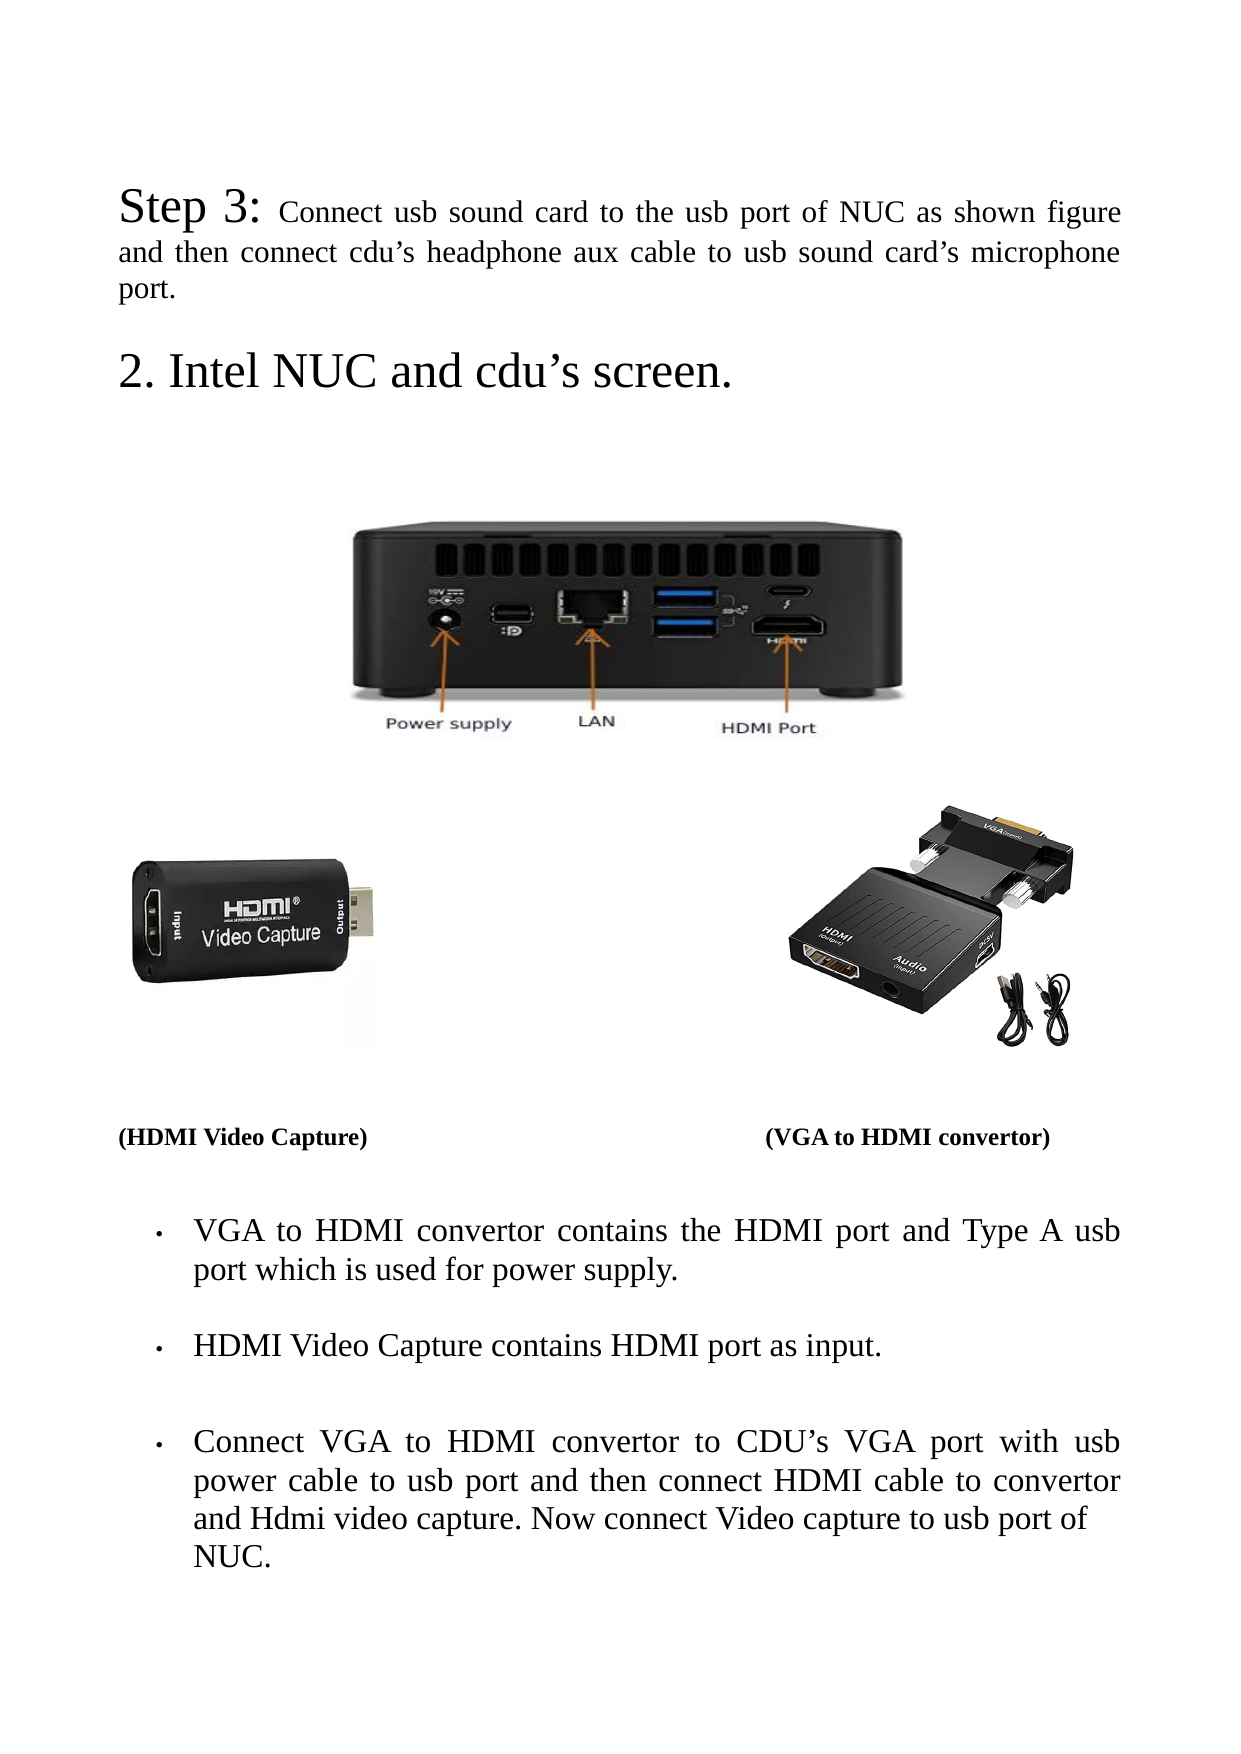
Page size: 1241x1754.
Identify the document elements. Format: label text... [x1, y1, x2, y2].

list VGA to HDMI convertor contains the HDMI port and Type A usb port which is used for power supply. [156, 1211, 1122, 1287]
text Step 3: Connect usb sound card to the usb port of NUC as shown figure and then connect cdu’s headphone aux cable to usb sound card’s microphone port. [118, 176, 1122, 305]
list NUC. [156, 1536, 1122, 1575]
text (HDMI Video Capture) (VGA to HDMI convertor) [118, 1110, 1122, 1153]
list HDMI Video Capture contains HDMI port as input. [156, 1326, 1122, 1364]
list Connect VGA to HDMI convertor to CDU’s VGA port with usb power cable to usb port and then connect HDMI cable to convertor and Hdmi video capture. Now connect Video capture to usb port of [156, 1421, 1122, 1536]
picture [117, 409, 1074, 1050]
text 2. Intel NUC and cdu’s screen. [118, 341, 1122, 398]
